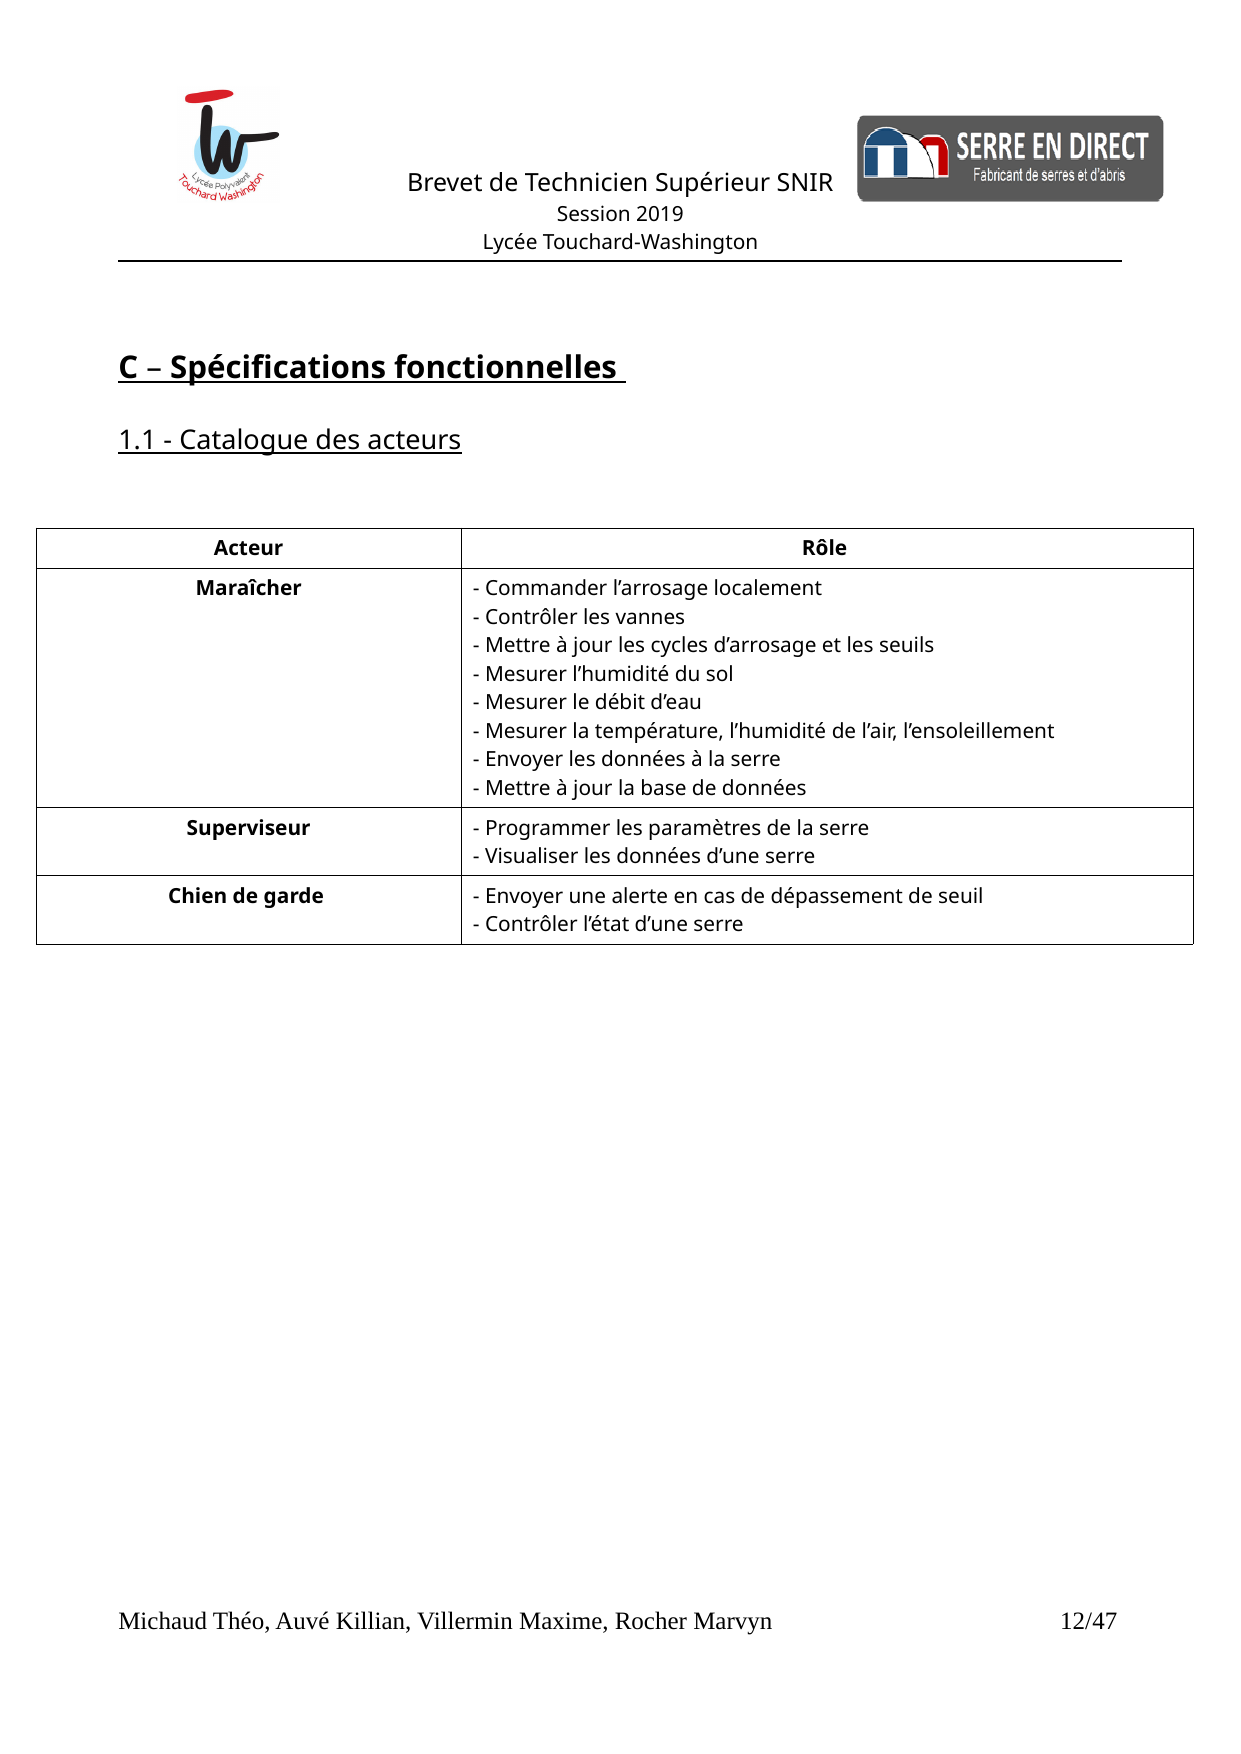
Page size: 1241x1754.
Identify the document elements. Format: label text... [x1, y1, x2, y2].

table_header Acteur [37, 529, 461, 568]
subtitle C – Spécifications fonctionnelles [118, 345, 1122, 387]
table_cell Superviseur [37, 808, 461, 875]
picture [176, 86, 281, 203]
picture [852, 113, 1167, 206]
table_cell - Programmer les paramètres de la serre - Visualiser les données d’une serre [462, 808, 1193, 875]
table_cell - Envoyer une alerte en cas de dépassement de seuil - Contrôler l’état d’une serre [462, 876, 1193, 944]
table_cell Maraîcher [37, 569, 461, 807]
subtitle 1.1 - Catalogue des acteurs [118, 421, 1122, 458]
table_cell - Commander l’arrosage localement - Contrôler les vannes - Mettre à jour les cycles d’arrosage et les seuils - Mesurer l’humidité du sol - Mesurer le débit d’eau - Mesurer la température, l’humidité de l’air, l’ensoleillement - Envoyer les données à la serre - Mettre à jour la base de données [462, 569, 1193, 807]
table_header Rôle [462, 529, 1193, 568]
table_cell Chien de garde [37, 876, 461, 944]
